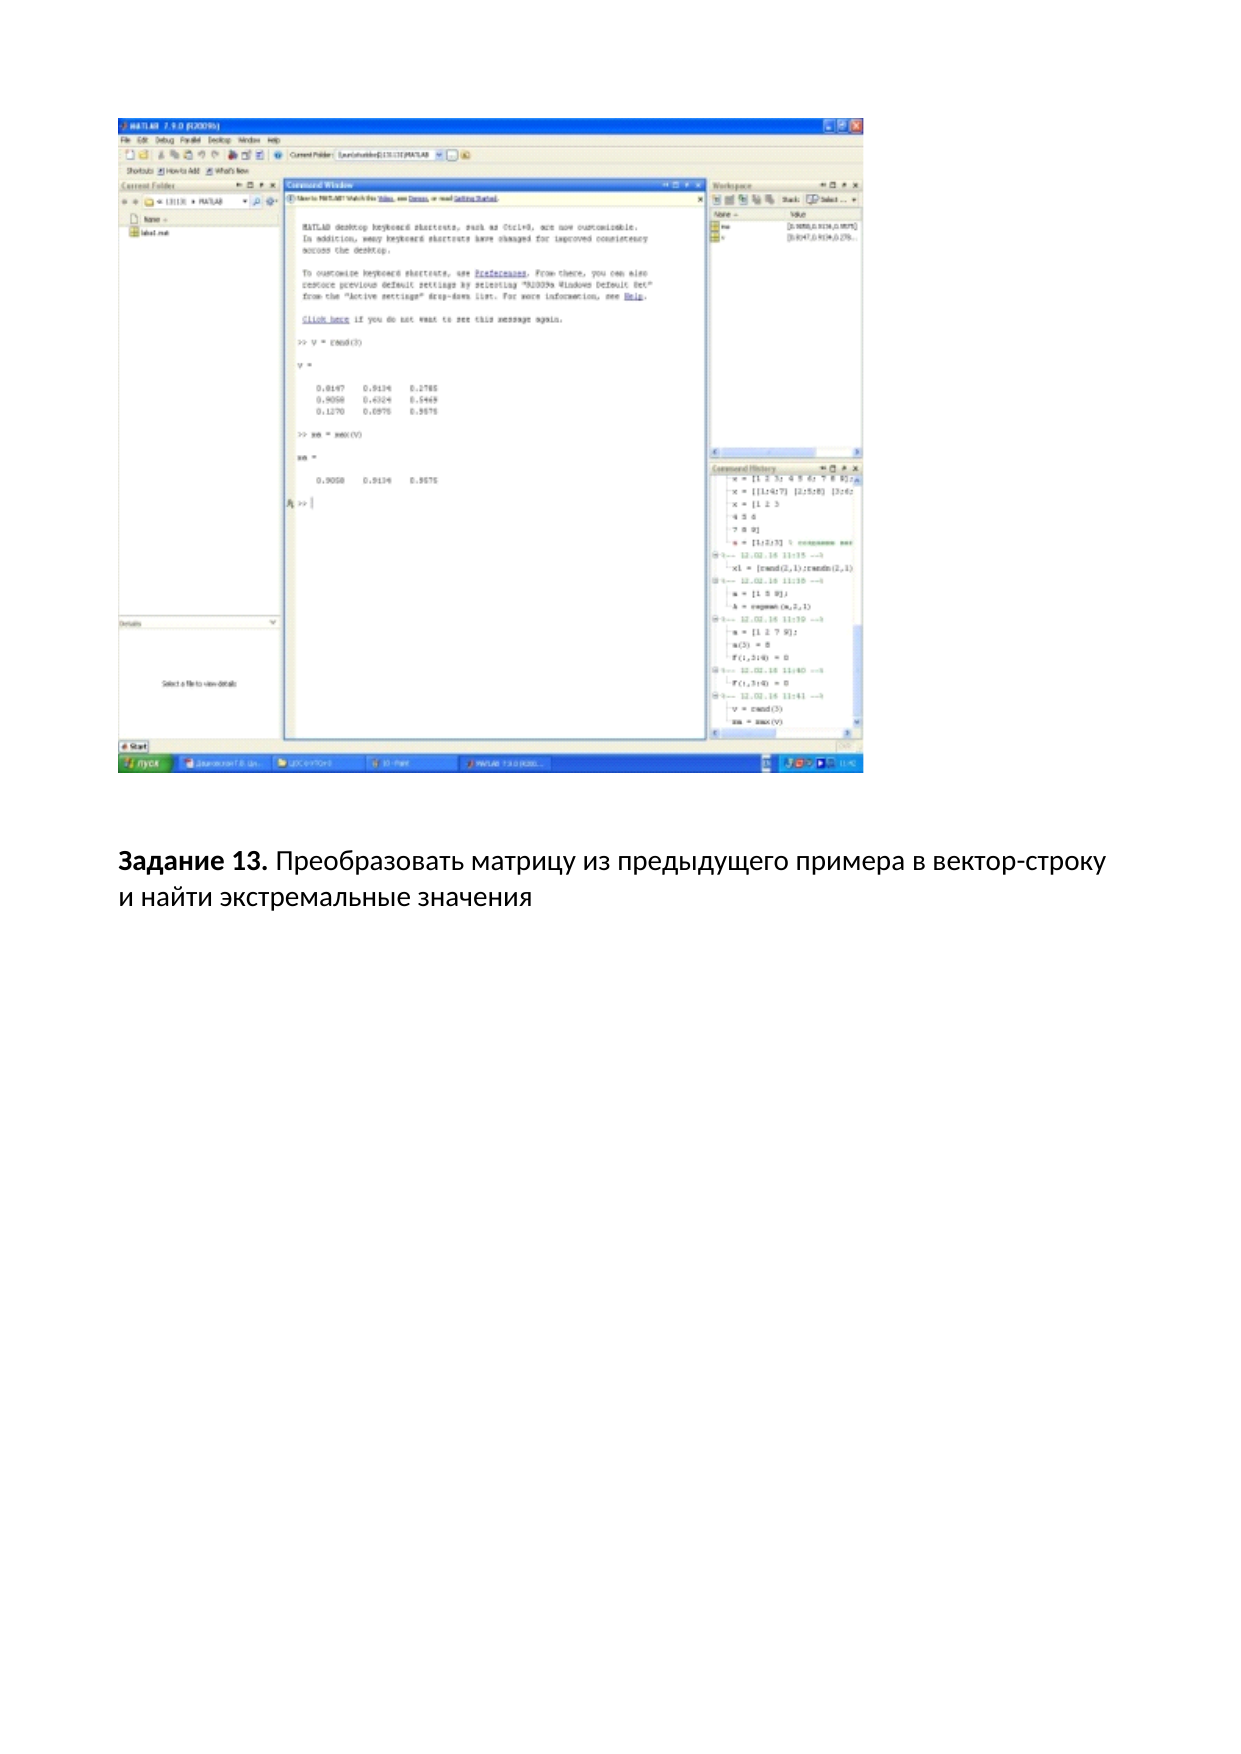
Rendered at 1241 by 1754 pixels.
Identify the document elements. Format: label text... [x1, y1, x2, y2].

text Задание 13. Преобразовать матрицу из предыдущего примера в вектор-строку и найти экстремальные значения [118, 842, 1122, 914]
